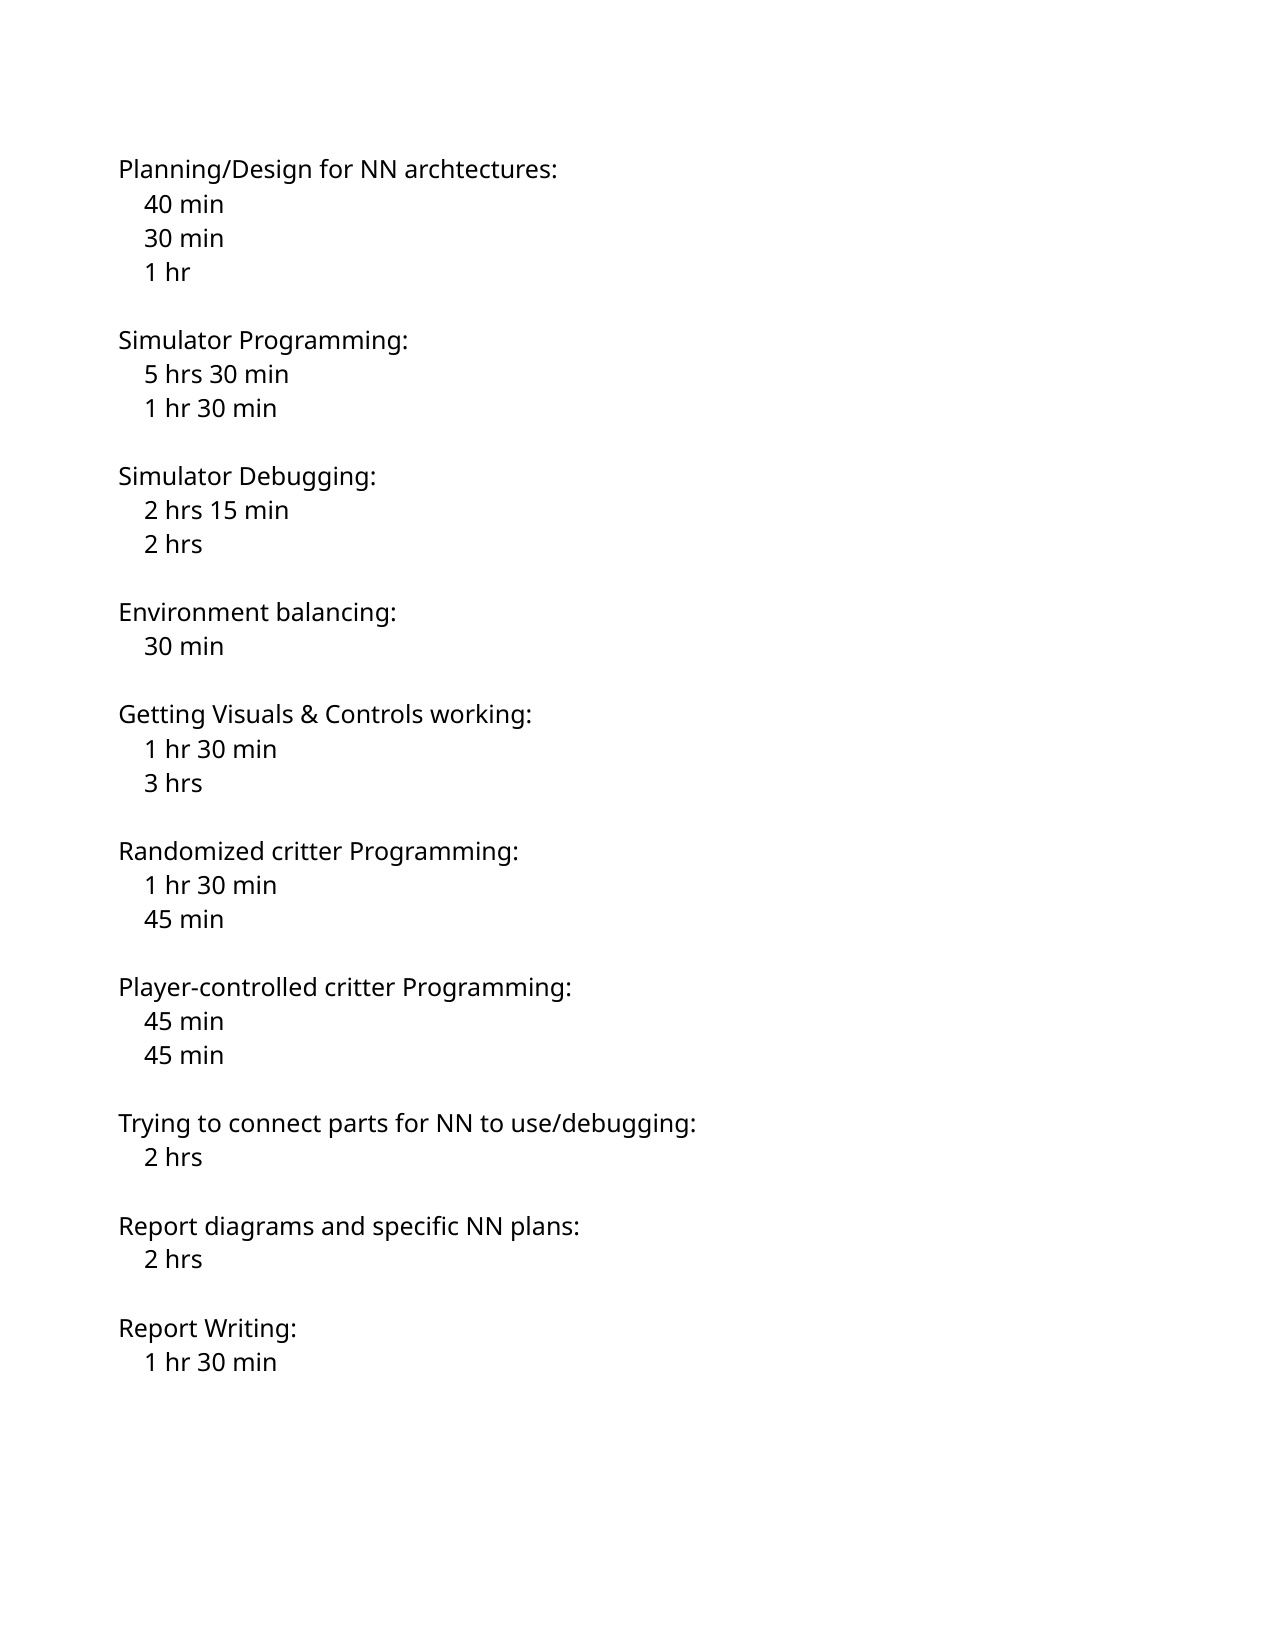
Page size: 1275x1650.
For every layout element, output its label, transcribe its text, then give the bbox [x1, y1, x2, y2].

text Randomized critter Programming: [118, 833, 1157, 867]
text 5 hrs 30 min [118, 357, 1157, 391]
text 45 min [118, 902, 1157, 936]
text Report Writing: [118, 1310, 1157, 1344]
text Getting Visuals & Controls working: [118, 697, 1157, 731]
text 1 hr 30 min [118, 391, 1157, 425]
text Planning/Design for NN archtectures: [118, 152, 1157, 186]
text 2 hrs [118, 527, 1157, 561]
text 45 min [118, 1004, 1157, 1038]
text 3 hrs [118, 765, 1157, 799]
text 1 hr 30 min [118, 867, 1157, 902]
text Report diagrams and specific NN plans: [118, 1208, 1157, 1242]
text Simulator Debugging: [118, 459, 1157, 493]
text 2 hrs 15 min [118, 493, 1157, 527]
text 2 hrs [118, 1242, 1157, 1276]
text Environment balancing: [118, 595, 1157, 629]
text 30 min [118, 220, 1157, 254]
text 40 min [118, 186, 1157, 220]
text 2 hrs [118, 1140, 1157, 1174]
text Player-controlled critter Programming: [118, 970, 1157, 1004]
text Simulator Programming: [118, 322, 1157, 357]
text 30 min [118, 629, 1157, 663]
text Trying to connect parts for NN to use/debugging: [118, 1106, 1157, 1140]
text 45 min [118, 1038, 1157, 1072]
text 1 hr [118, 254, 1157, 288]
text 1 hr 30 min [118, 731, 1157, 765]
text 1 hr 30 min [118, 1344, 1157, 1378]
